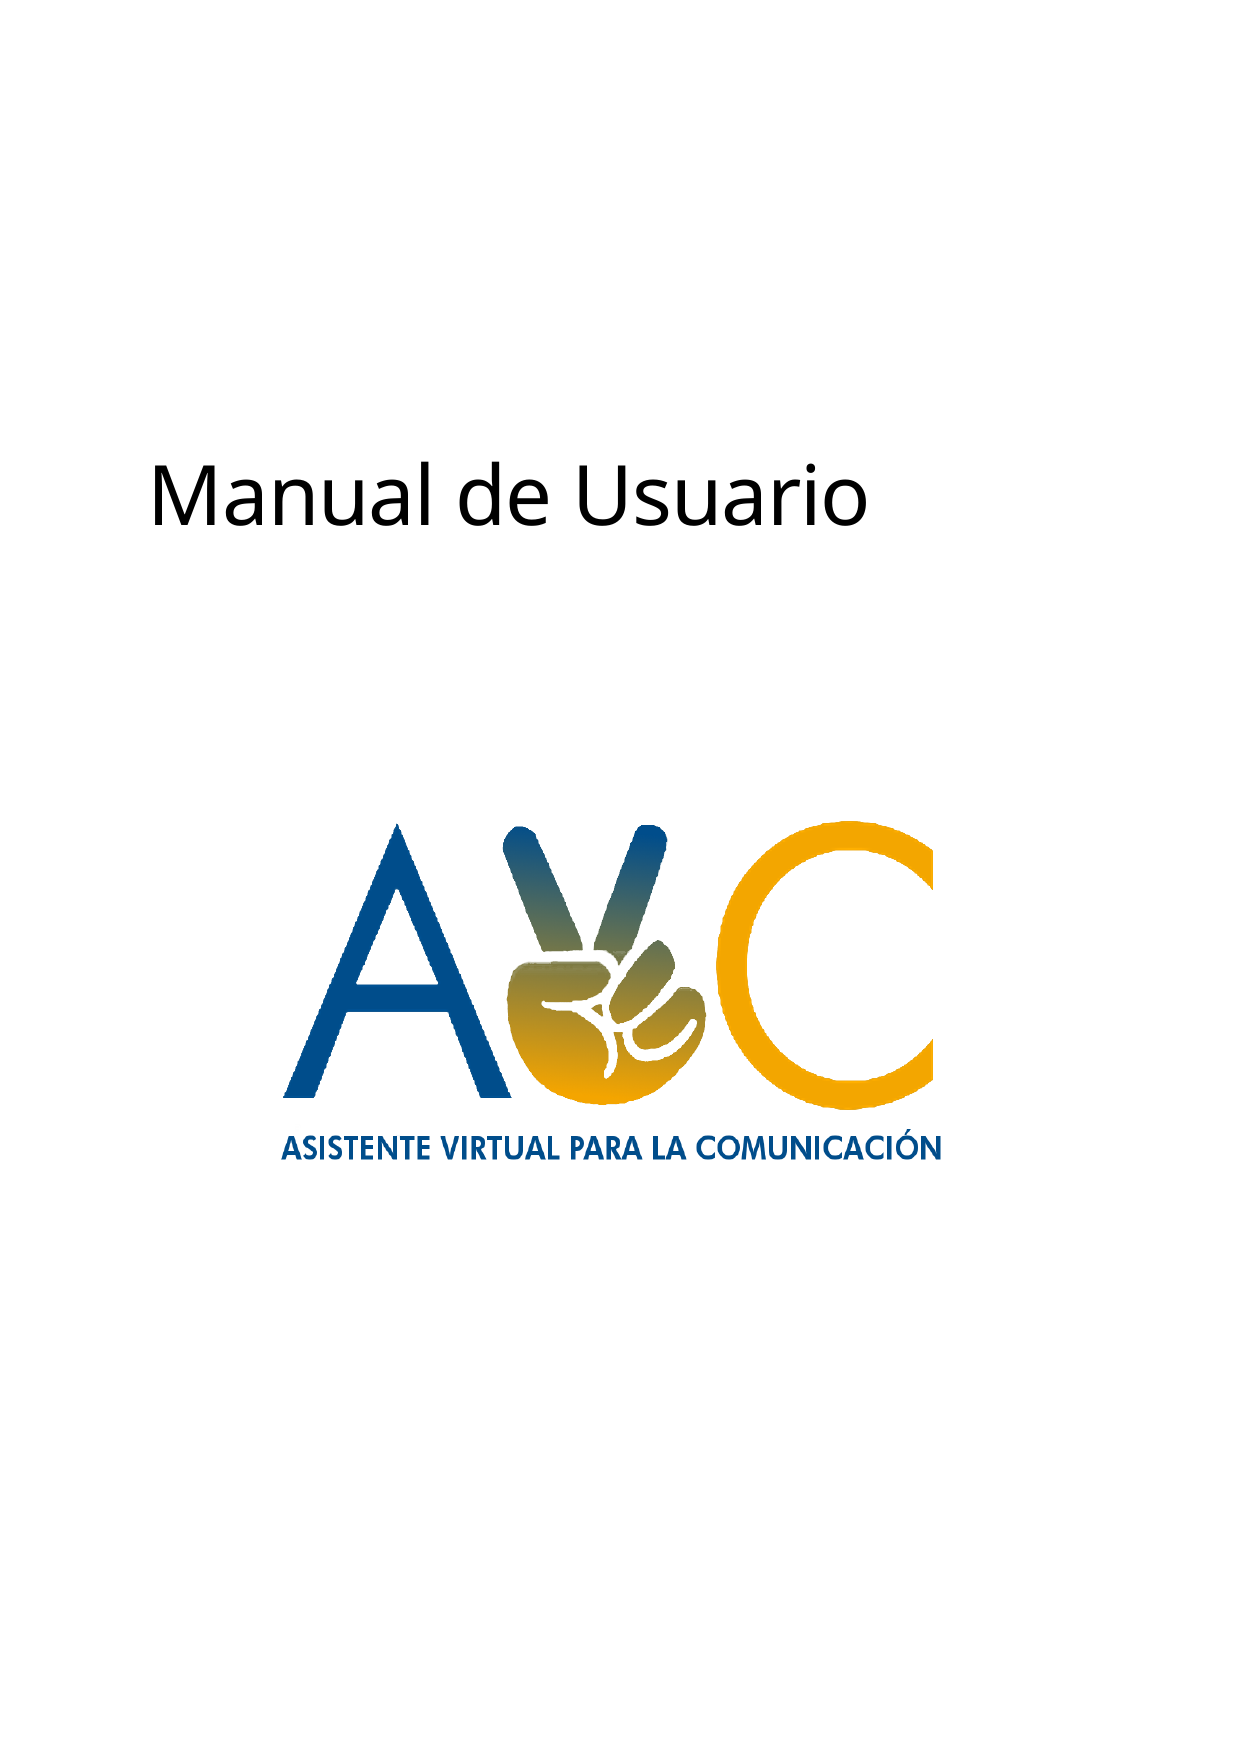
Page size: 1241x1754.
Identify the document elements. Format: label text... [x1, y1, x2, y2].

subtitle Manual de Usuario [118, 436, 1122, 549]
